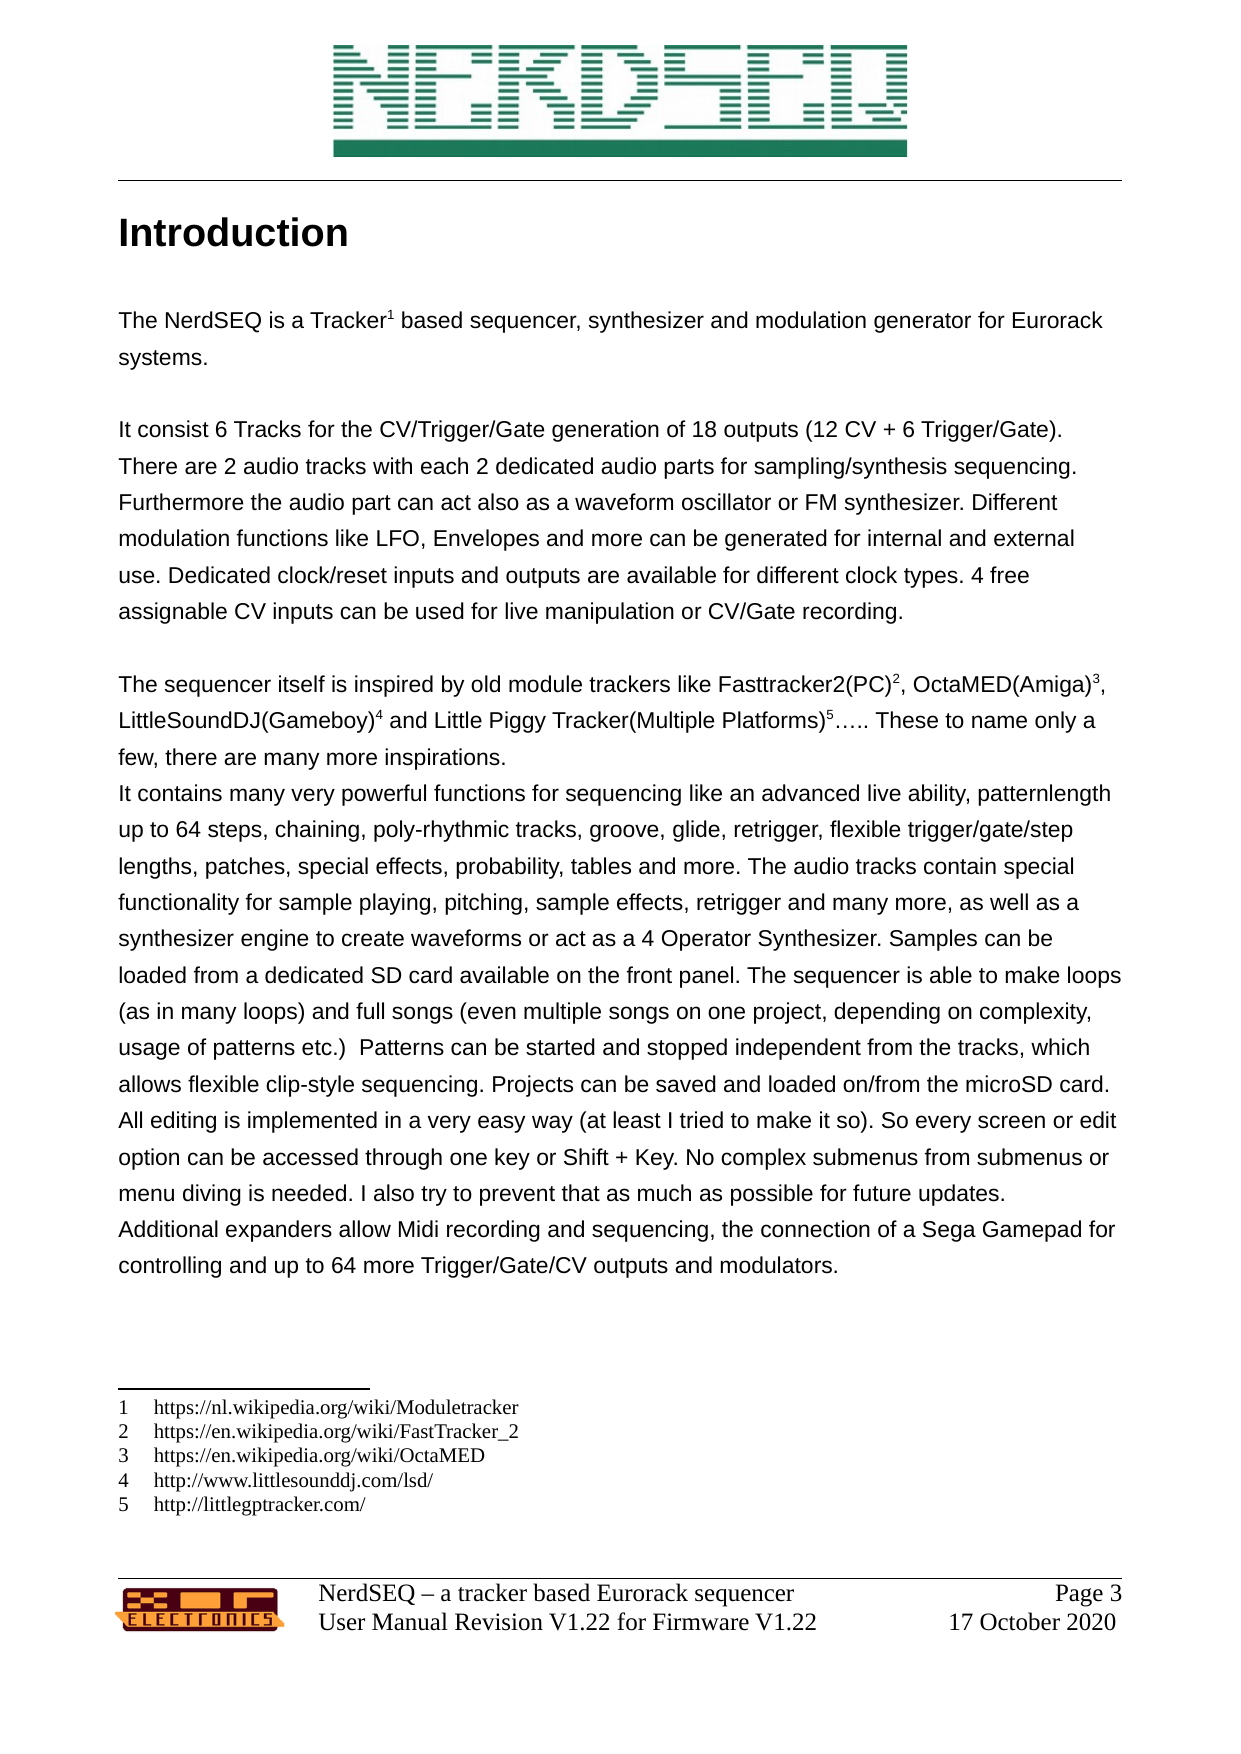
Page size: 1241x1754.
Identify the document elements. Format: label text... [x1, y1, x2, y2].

text Additional expanders allow Midi recording and sequencing, the connection of a Sega Gamepad for controlling and up to 64 more Trigger/Gate/CV outputs and modulators. [118, 1216, 1122, 1279]
text http://www.littlesounddj.com/lsd/ [118, 1467, 1122, 1492]
text http://littlegptracker.com/ [118, 1492, 1122, 1516]
picture [333, 45, 908, 157]
subtitle Introduction [118, 209, 1122, 255]
text https://nl.wikipedia.org/wiki/Moduletracker [118, 1395, 1122, 1419]
text https://en.wikipedia.org/wiki/OctaMED [118, 1443, 1122, 1467]
picture [115, 1584, 285, 1634]
text It contains many very powerful functions for sequencing like an advanced live ability, patternlength up to 64 steps, chaining, poly-rhythmic tracks, groove, glide, retrigger, flexible trigger/gate/step lengths, patches, special effects, probability, tables and more. The audio tracks contain special functionality for sample playing, pitching, sample effects, retrigger and many more, as well as a synthesizer engine to create waveforms or act as a 4 Operator Synthesizer. Samples can be loaded from a dedicated SD card available on the front panel. The sequencer is able to make loops (as in many loops) and full songs (even multiple songs on one project, depending on complexity, usage of patterns etc.) Patterns can be started and stopped independent from the tracks, which allows flexible clip-style sequencing. Projects can be saved and loaded on/from the microSD card. [118, 780, 1122, 1097]
text The NerdSEQ is a Tracker based sequencer, synthesizer and modulation generator for Eurorack systems. [118, 307, 1122, 370]
text It consist 6 Tracks for the CV/Trigger/Gate generation of 18 outputs (12 CV + 6 Trigger/Gate). There are 2 audio tracks with each 2 dedicated audio parts for sampling/synthesis sequencing. Furthermore the audio part can act also as a waveform oscillator or FM synthesizer. Different modulation functions like LFO, Envelopes and more can be generated for internal and external use. Dedicated clock/reset inputs and outputs are available for different clock types. 4 free assignable CV inputs can be used for live manipulation or CV/Gate recording. [118, 416, 1122, 624]
text The sequencer itself is inspired by old module trackers like Fasttracker2(PC), OctaMED(Amiga), LittleSoundDJ(Gameboy) and Little Piggy Tracker(Multiple Platforms)….. These to name only a few, there are many more inspirations. [118, 671, 1122, 770]
text https://en.wikipedia.org/wiki/FastTracker_2 [118, 1419, 1122, 1443]
text All editing is implemented in a very easy way (at least I tried to make it so). So every screen or edit option can be accessed through one key or Shift + Key. No complex submenus from submenus or menu diving is needed. I also try to prevent that as much as possible for future updates. [118, 1107, 1122, 1206]
